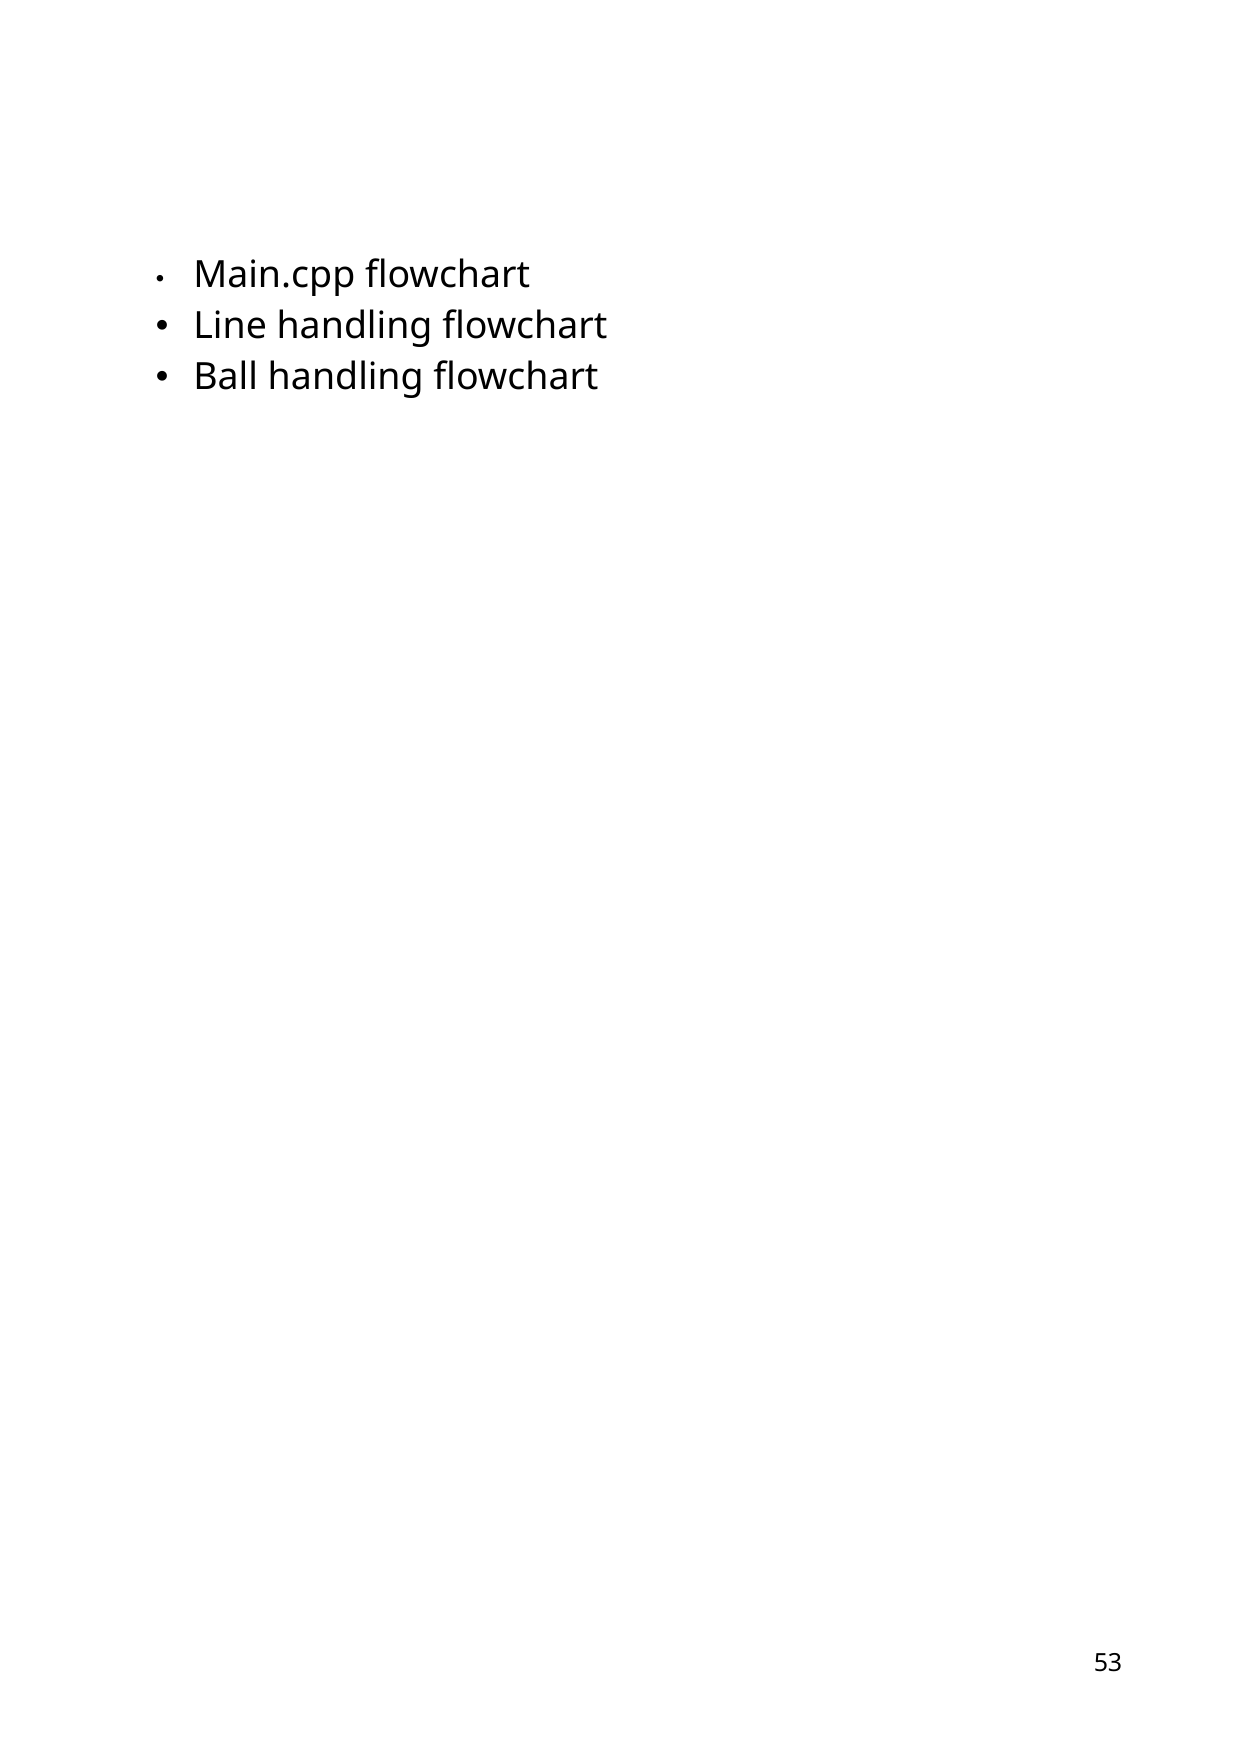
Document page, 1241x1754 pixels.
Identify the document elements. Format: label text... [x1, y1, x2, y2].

list Ball handling flowchart [156, 349, 1122, 400]
list Line handling flowchart [156, 298, 1122, 349]
list Main.cpp flowchart [156, 247, 1122, 298]
